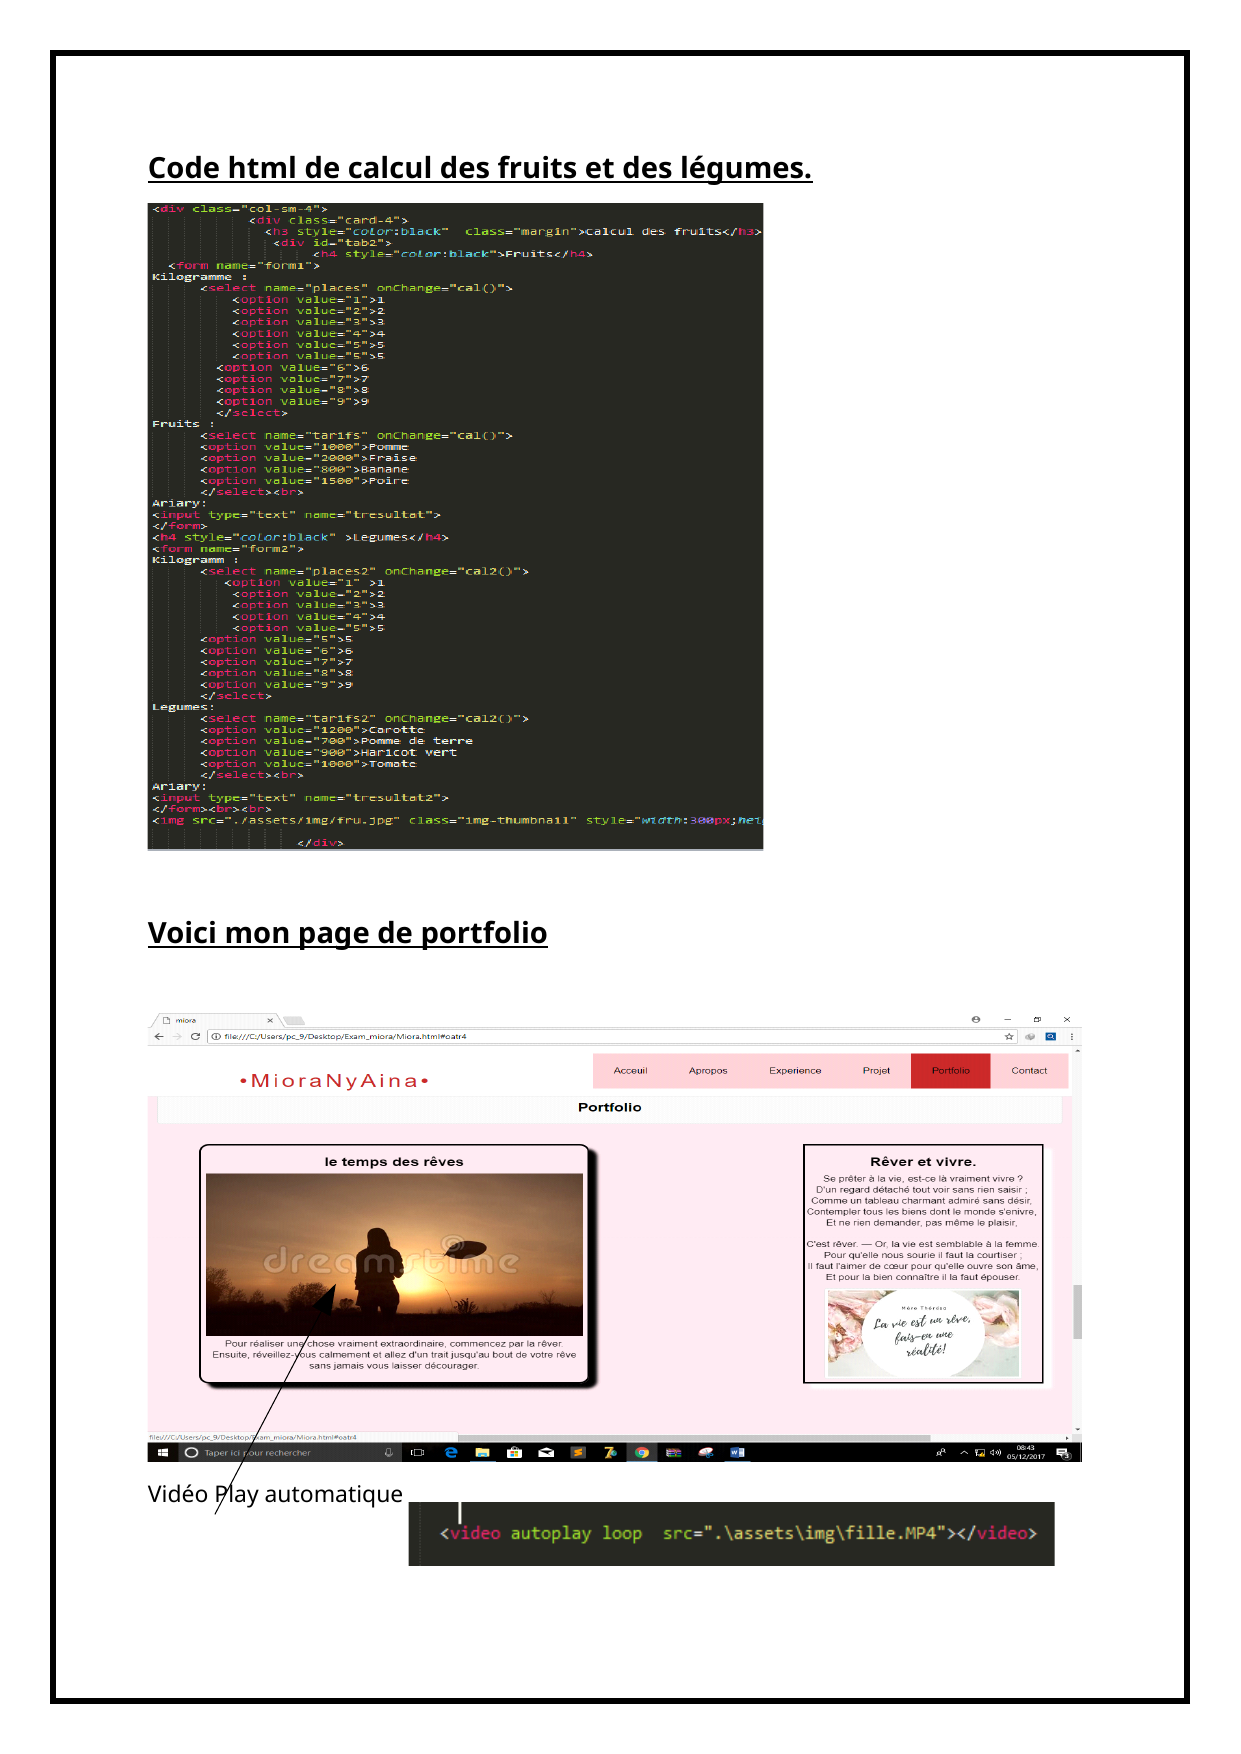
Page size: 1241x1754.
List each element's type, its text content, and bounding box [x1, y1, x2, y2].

text Voici mon page de portfolio [148, 912, 1093, 952]
text Vidéo Play automatique [148, 1478, 1093, 1565]
text Code html de calcul des fruits et des légumes. [148, 148, 1093, 187]
